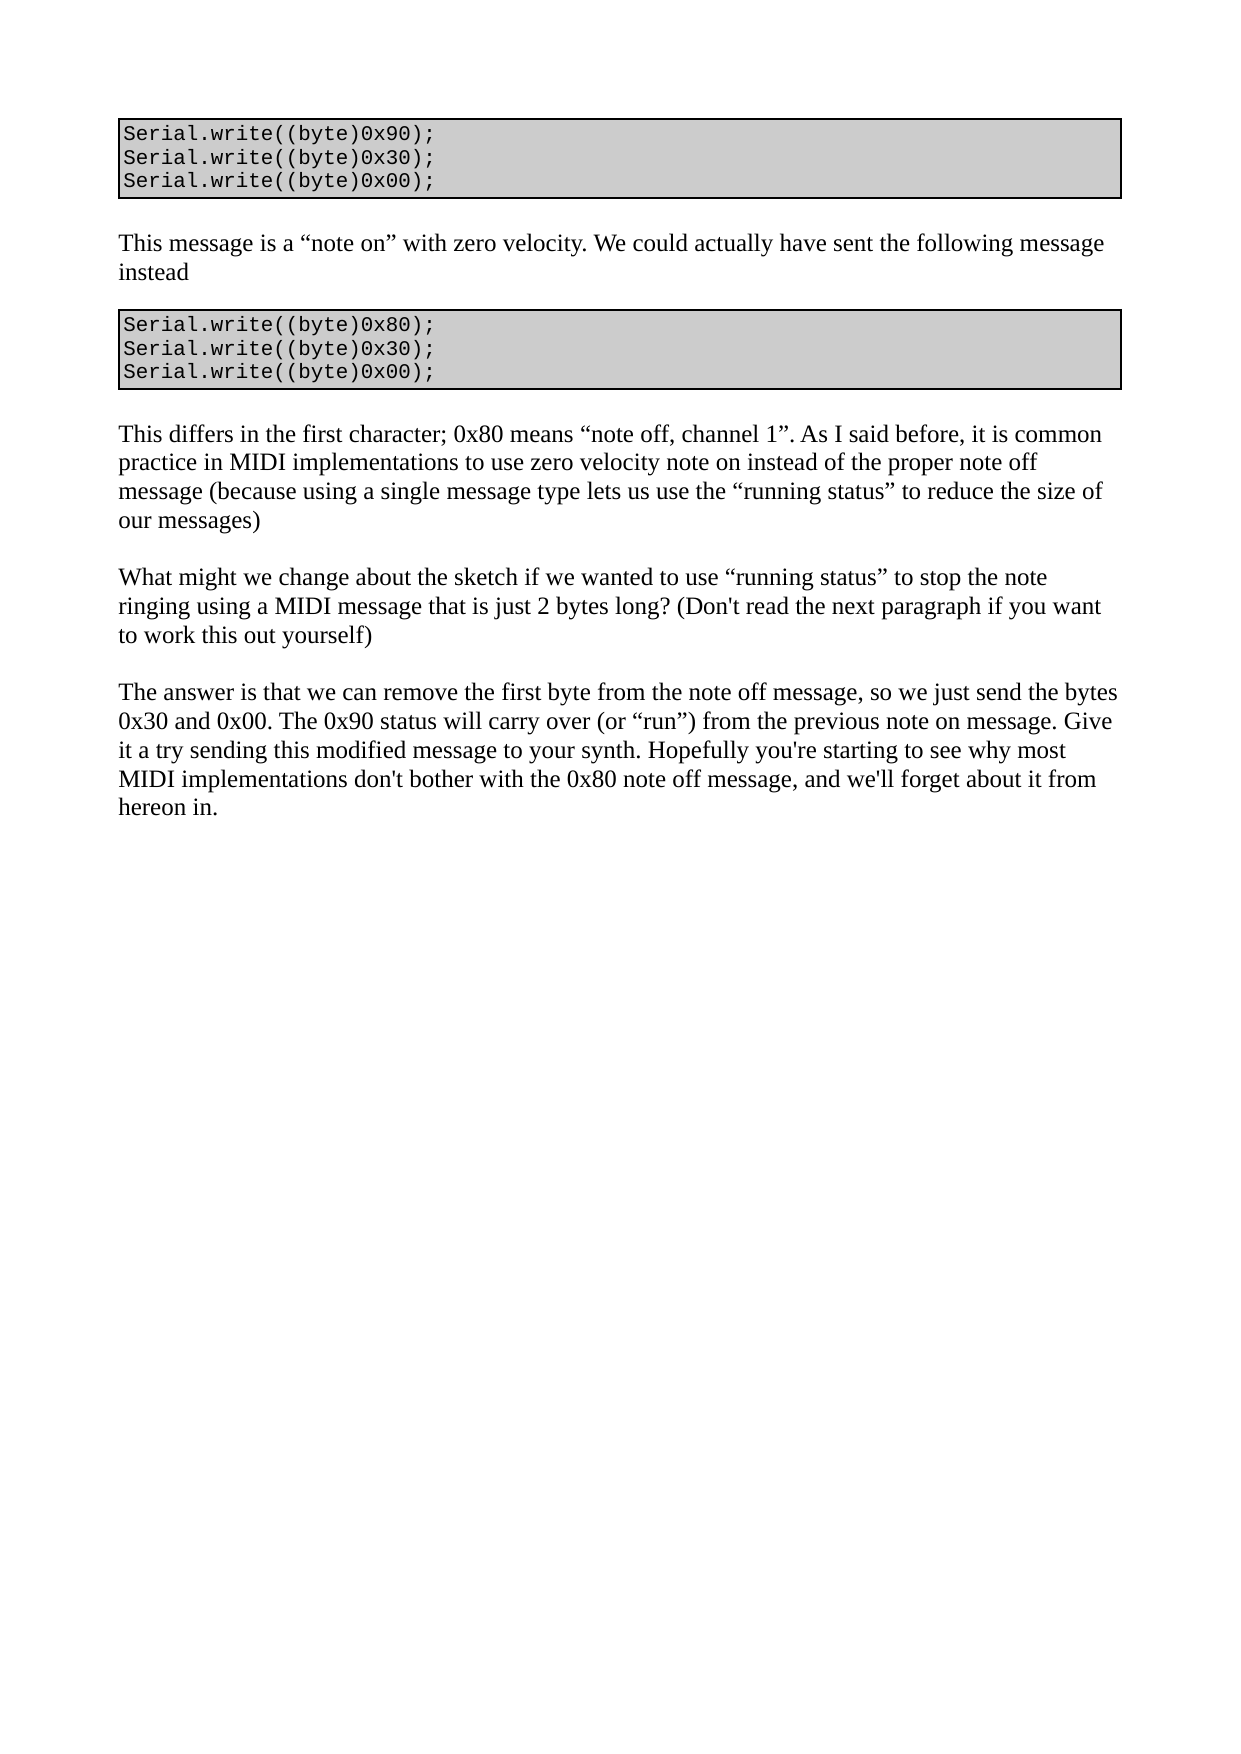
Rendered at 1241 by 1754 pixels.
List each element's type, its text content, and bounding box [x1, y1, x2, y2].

text The answer is that we can remove the first byte from the note off message, so we just send the bytes 0x30 and 0x00. The 0x90 status will carry over (or “run”) from the previous note on message. Give it a try sending this modified message to your synth. Hopefully you're starting to see why most MIDI implementations don't bother with the 0x80 note off message, and we'll forget about it from hereon in. [118, 677, 1122, 821]
text Serial.write((byte)0x90); [120, 120, 1120, 142]
text Serial.write((byte)0x00); [120, 356, 1120, 388]
text What might we change about the sketch if we wanted to use “running status” to stop the note ringing using a MIDI message that is just 2 bytes long? (Don't read the next paragraph if you want to work this out yourself) [118, 562, 1122, 649]
text This differs in the first character; 0x80 means “note off, channel 1”. As I said before, it is common practice in MIDI implementations to use zero velocity note on instead of the proper note off message (because using a single message type lets us use the “running status” to reduce the size of our messages) [118, 419, 1122, 534]
text Serial.write((byte)0x80); [120, 311, 1120, 333]
text This message is a “note on” with zero velocity. We could actually have sent the following message instead [118, 228, 1122, 285]
text Serial.write((byte)0x30); [120, 333, 1120, 356]
text Serial.write((byte)0x30); [120, 142, 1120, 165]
text Serial.write((byte)0x00); [120, 165, 1120, 197]
